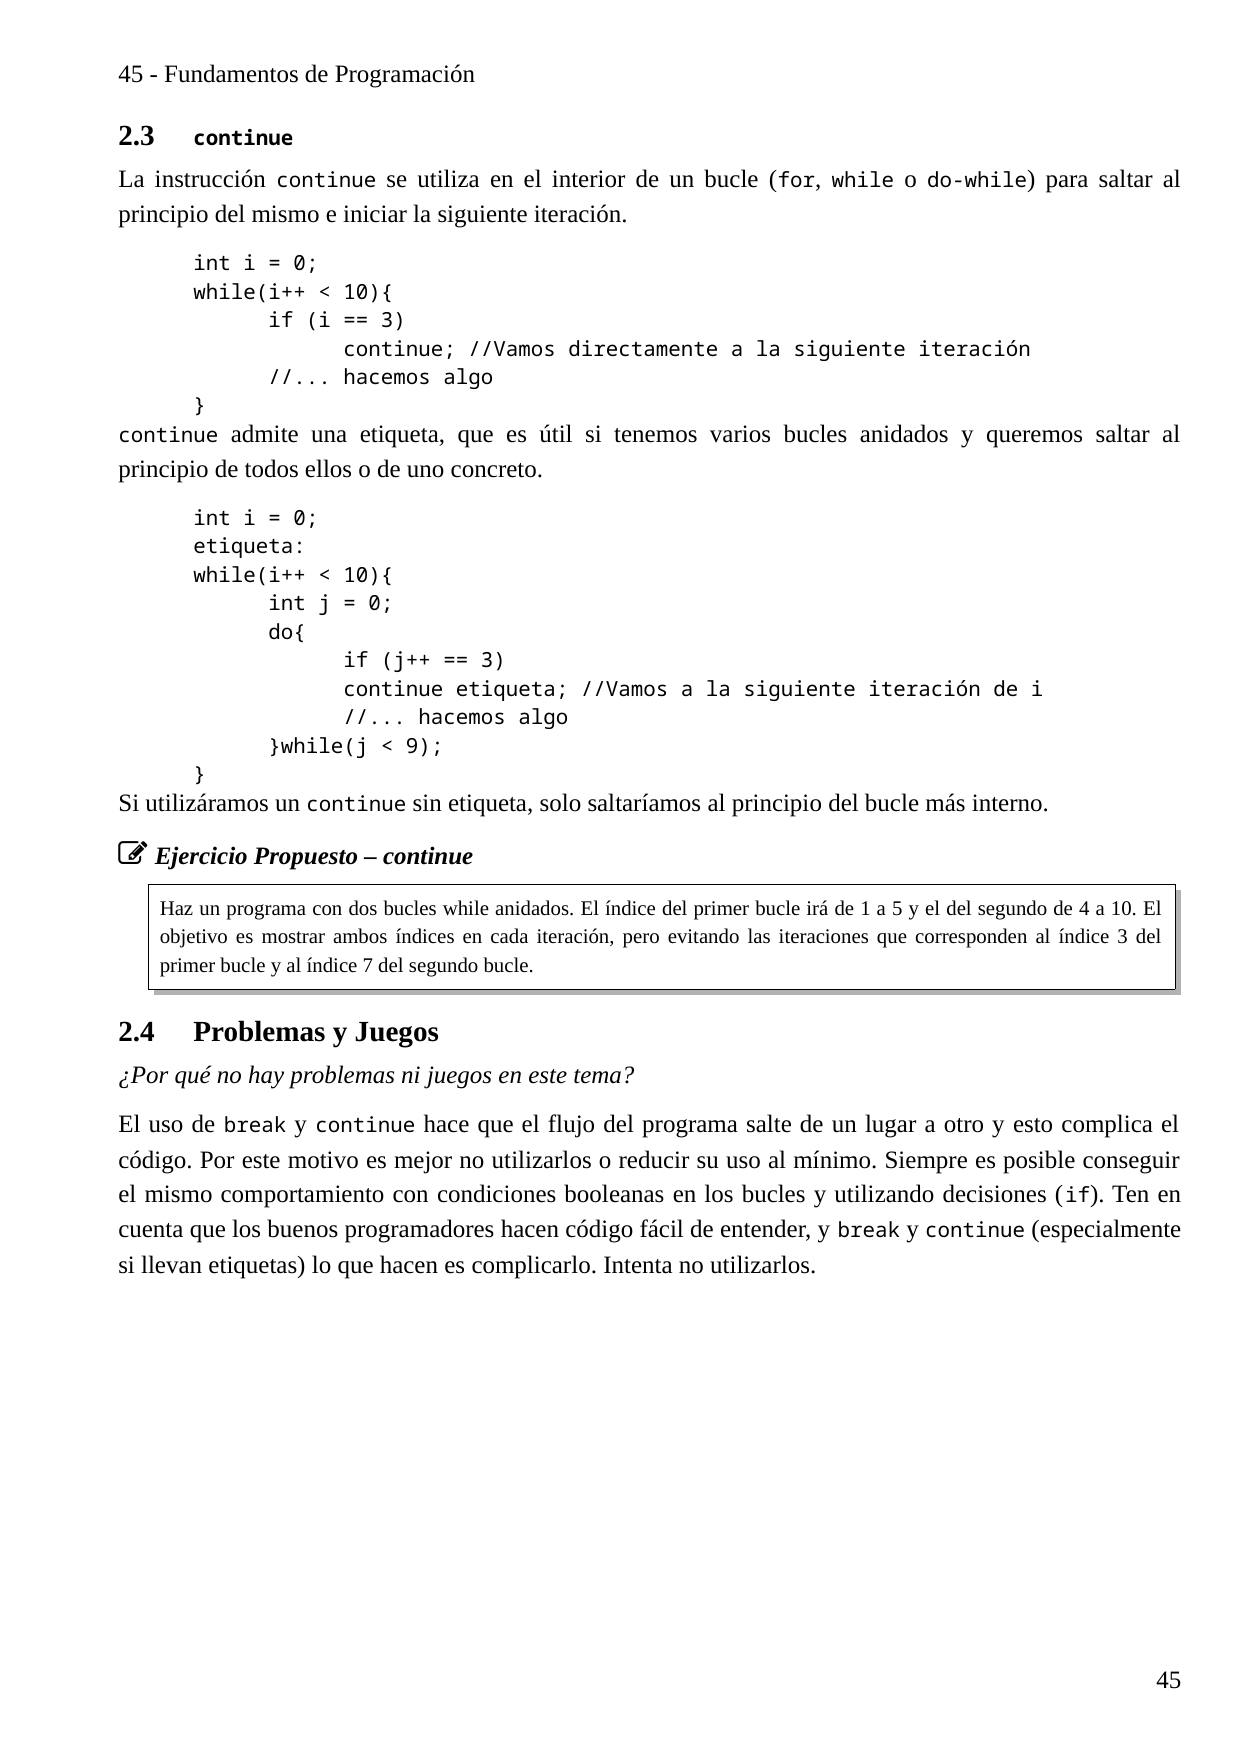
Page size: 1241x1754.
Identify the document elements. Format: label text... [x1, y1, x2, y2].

text etiqueta: [118, 532, 1181, 560]
text continue; //Vamos directamente a la siguiente iteración [118, 334, 1181, 362]
text if (i == 3) [118, 305, 1181, 334]
text } [118, 391, 1181, 419]
text int i = 0; [118, 248, 1181, 277]
text //... hacemos algo [118, 702, 1181, 731]
subtitle continue [118, 118, 1181, 152]
text }while(j < 9); [118, 731, 1181, 759]
text Si utilizáramos un continue sin etiqueta, solo saltaríamos al principio del bucle más interno. [118, 788, 1181, 817]
text if (j++ == 3) [118, 645, 1181, 674]
text continue admite una etiqueta, que es útil si tenemos varios bucles anidados y queremos saltar al principio de todos ellos o de uno concreto. [118, 419, 1181, 483]
text ¿Por qué no hay problemas ni juegos en este tema? [118, 1061, 1181, 1089]
text //... hacemos algo [118, 362, 1181, 391]
text  Ejercicio Propuesto – continue [118, 837, 1181, 871]
text La instrucción continue se utiliza en el interior de un bucle (for, while o do-while) para saltar al principio del mismo e iniciar la siguiente iteración. [118, 164, 1181, 228]
text while(i++ < 10){ [118, 560, 1181, 588]
subtitle Problemas y Juegos [118, 1014, 1181, 1048]
text do{ [118, 617, 1181, 645]
text } [118, 759, 1181, 788]
text int j = 0; [118, 588, 1181, 617]
text continue etiqueta; //Vamos a la siguiente iteración de i [118, 674, 1181, 702]
text int i = 0; [118, 503, 1181, 532]
text while(i++ < 10){ [118, 277, 1181, 305]
text El uso de break y continue hace que el flujo del programa salte de un lugar a otro y esto complica el código. Por este motivo es mejor no utilizarlos o reducir su uso al mínimo. Siempre es posible conseguir el mismo comportamiento con condiciones booleanas en los bucles y utilizando decisiones (if). Ten en cuenta que los buenos programadores hacen código fácil de entender, y break y continue (especialmente si llevan etiquetas) lo que hacen es complicarlo. Intenta no utilizarlos. [118, 1109, 1181, 1278]
text Haz un programa con dos bucles while anidados. El índice del primer bucle irá de 1 a 5 y el del segundo de 4 a 10. El objetivo es mostrar ambos índices en cada iteración, pero evitando las iteraciones que corresponden al índice 3 del primer bucle y al índice 7 del segundo bucle. [149, 885, 1175, 989]
